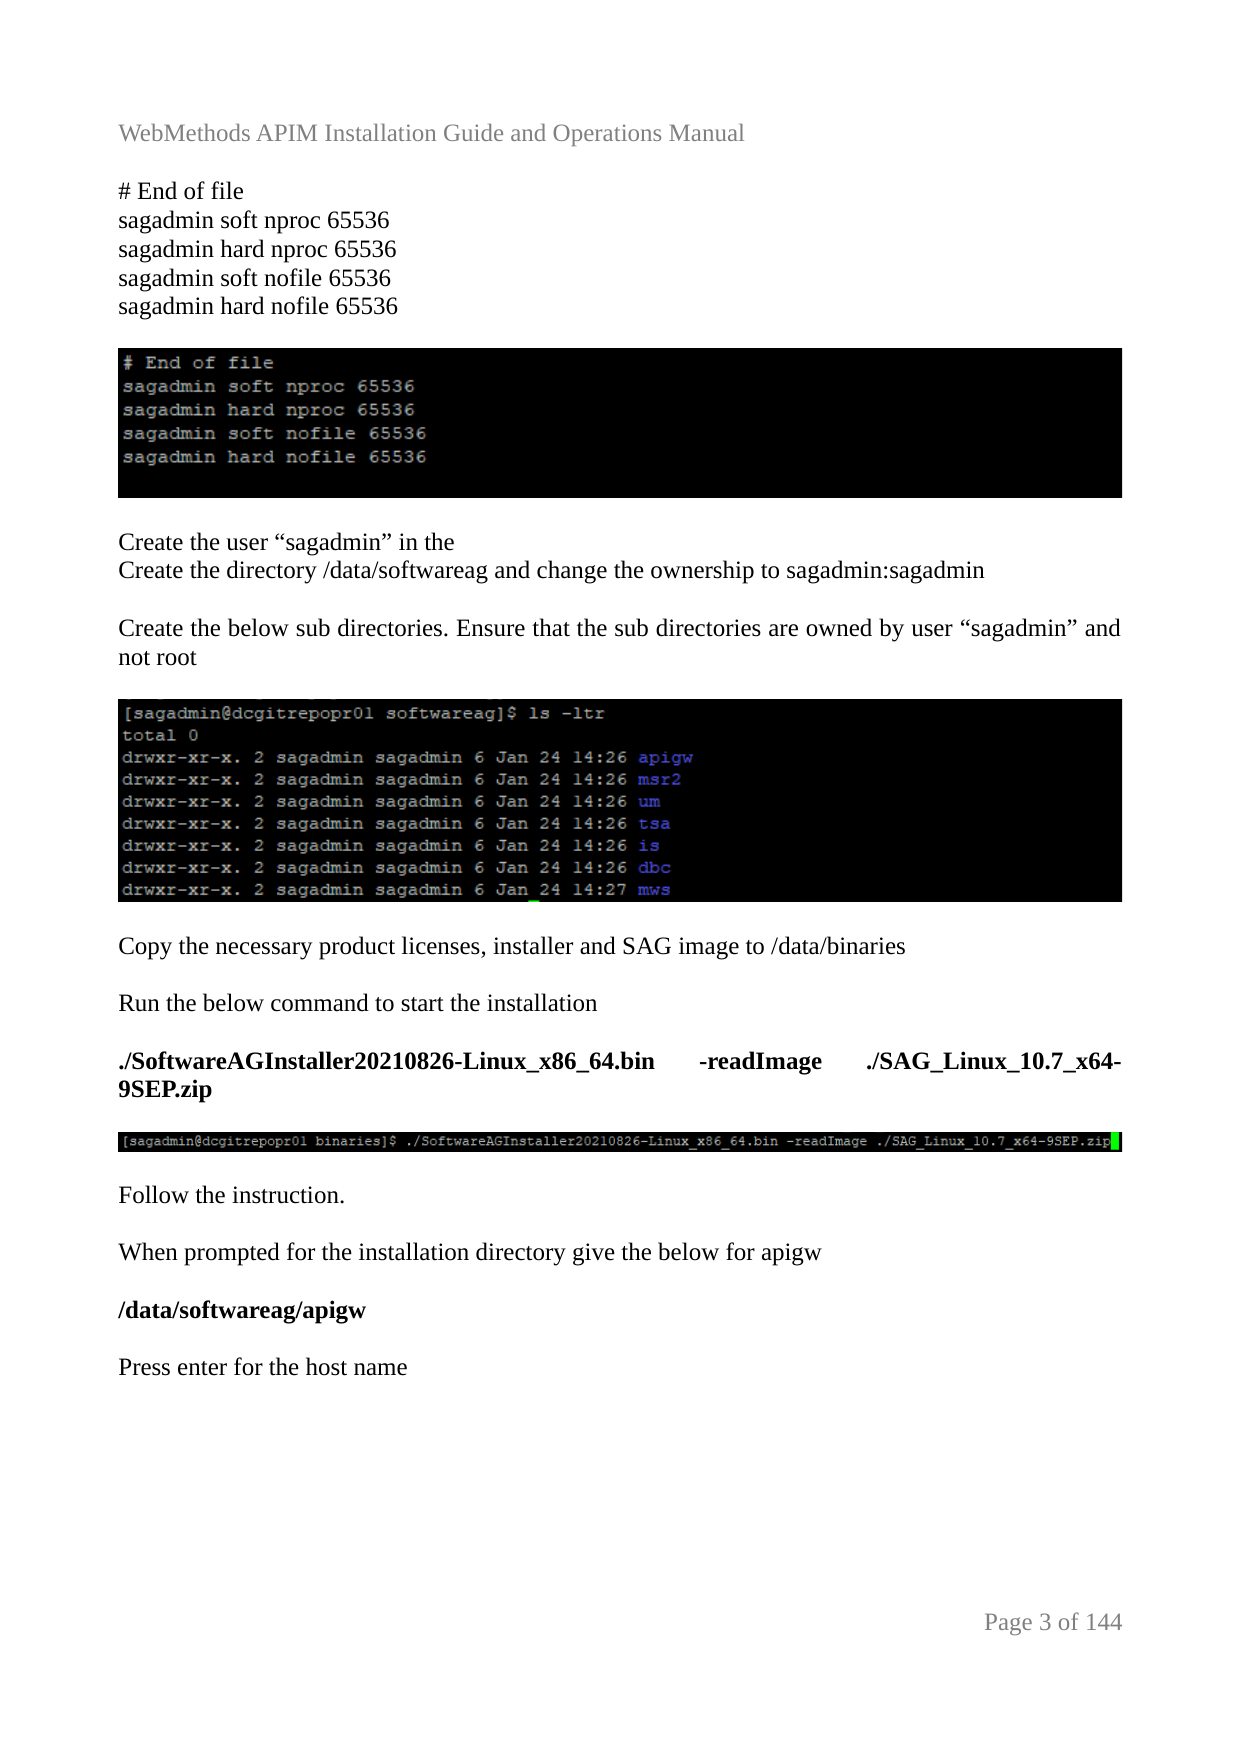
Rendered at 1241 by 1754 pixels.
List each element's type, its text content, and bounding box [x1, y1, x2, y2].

text sagadmin hard nproc 65536 [118, 234, 1122, 263]
text sagadmin soft nofile 65536 [118, 263, 1122, 291]
text # End of file [118, 176, 1122, 205]
text Run the below command to start the installation [118, 988, 1122, 1017]
text ./SoftwareAGInstaller20210826-Linux_x86_64.bin -readImage ./SAG_Linux_10.7_x64-9SEP.zip [118, 1046, 1122, 1103]
picture [118, 699, 1123, 902]
text Create the below sub directories. Ensure that the sub directories are owned by user “sagadmin” and not root [118, 613, 1122, 670]
text /data/softwareag/apigw [118, 1295, 1122, 1324]
text When prompted for the installation directory give the below for apigw [118, 1237, 1122, 1266]
picture [118, 348, 1123, 498]
text sagadmin soft nproc 65536 [118, 205, 1122, 234]
text Copy the necessary product licenses, installer and SAG image to /data/binaries [118, 931, 1122, 959]
picture [118, 1132, 1123, 1152]
text sagadmin hard nofile 65536 [118, 291, 1122, 320]
text Follow the instruction. [118, 1180, 1122, 1209]
text Create the user “sagadmin” in the [118, 527, 1122, 555]
text Create the directory /data/softwareag and change the ownership to sagadmin:sagadmin [118, 555, 1122, 584]
text Press enter for the host name [118, 1352, 1122, 1381]
